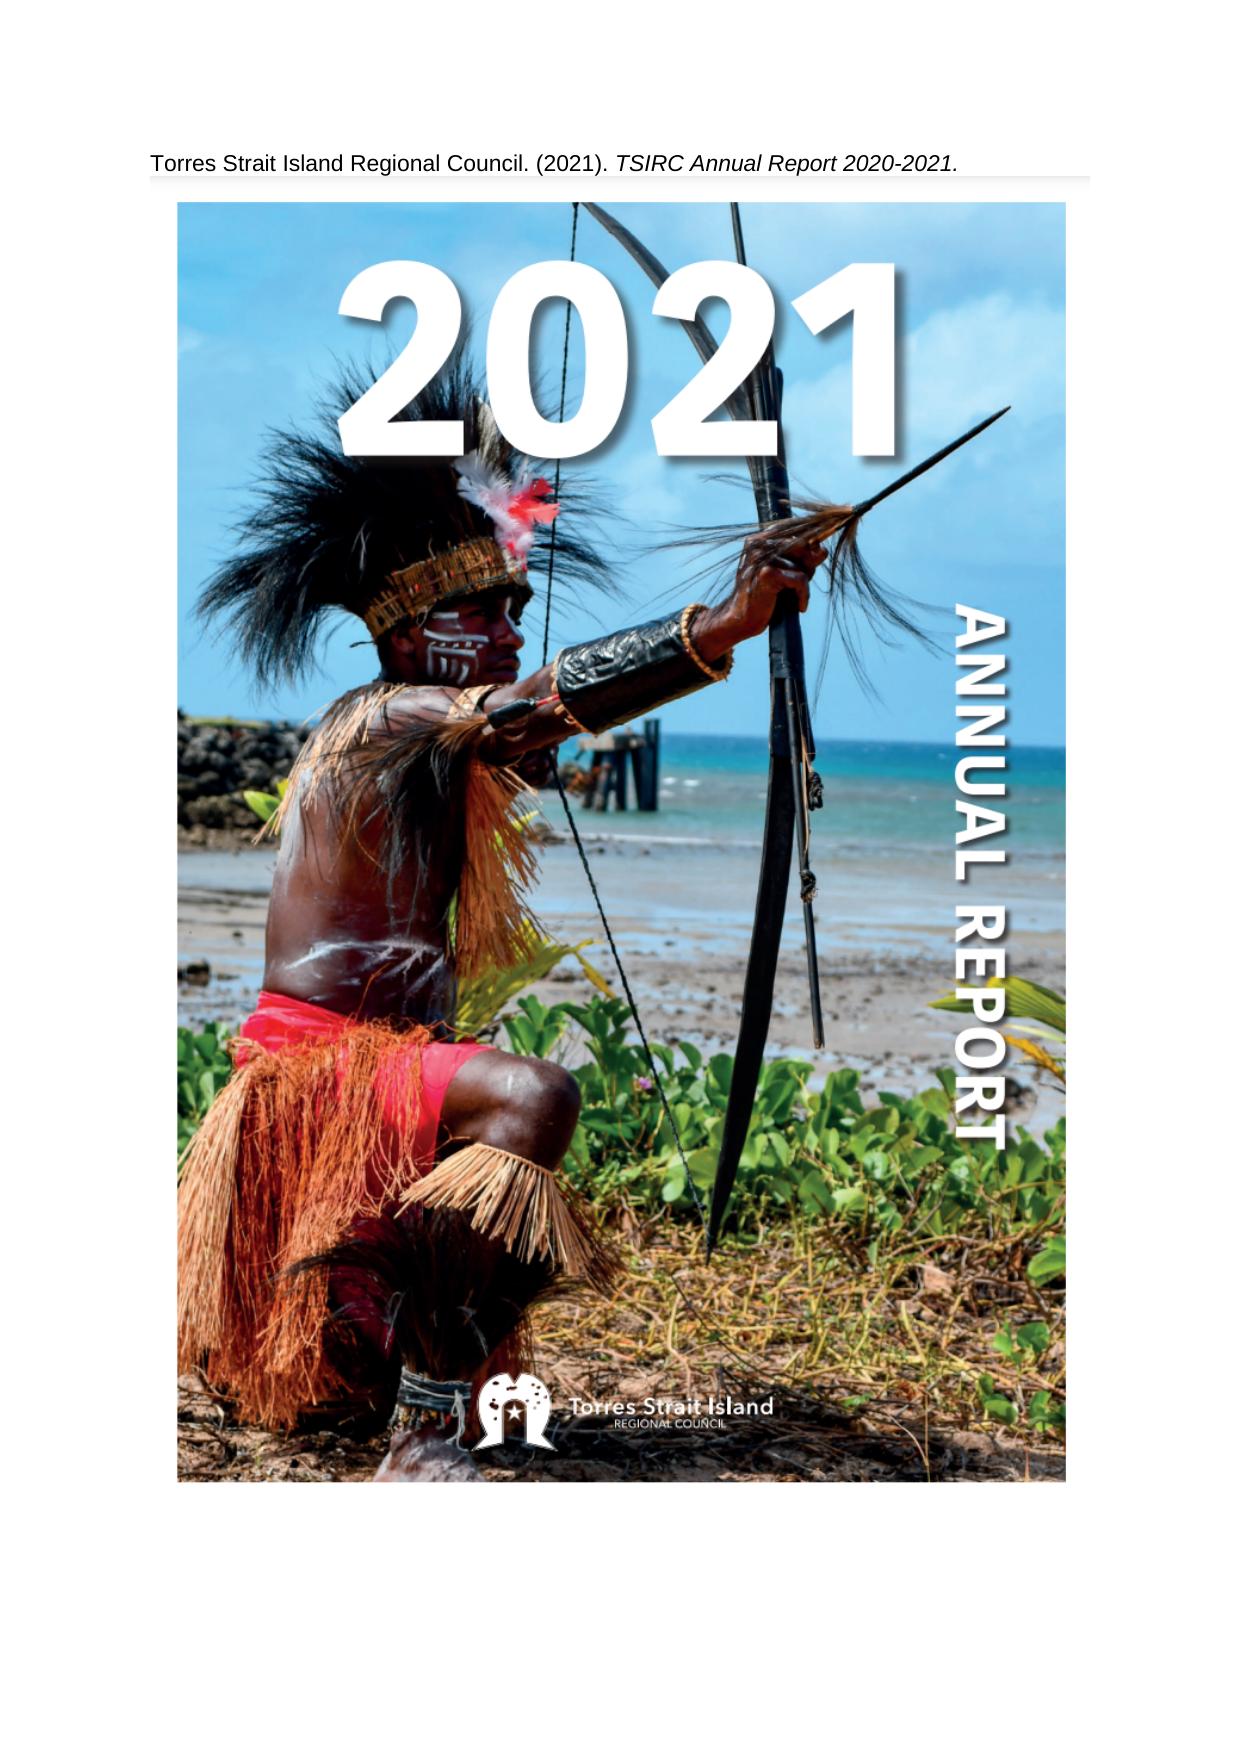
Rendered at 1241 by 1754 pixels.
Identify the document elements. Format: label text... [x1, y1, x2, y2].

picture [150, 176, 1091, 1511]
text Torres Strait Island Regional Council. (2021). TSIRC Annual Report 2020-2021. [150, 150, 1090, 176]
